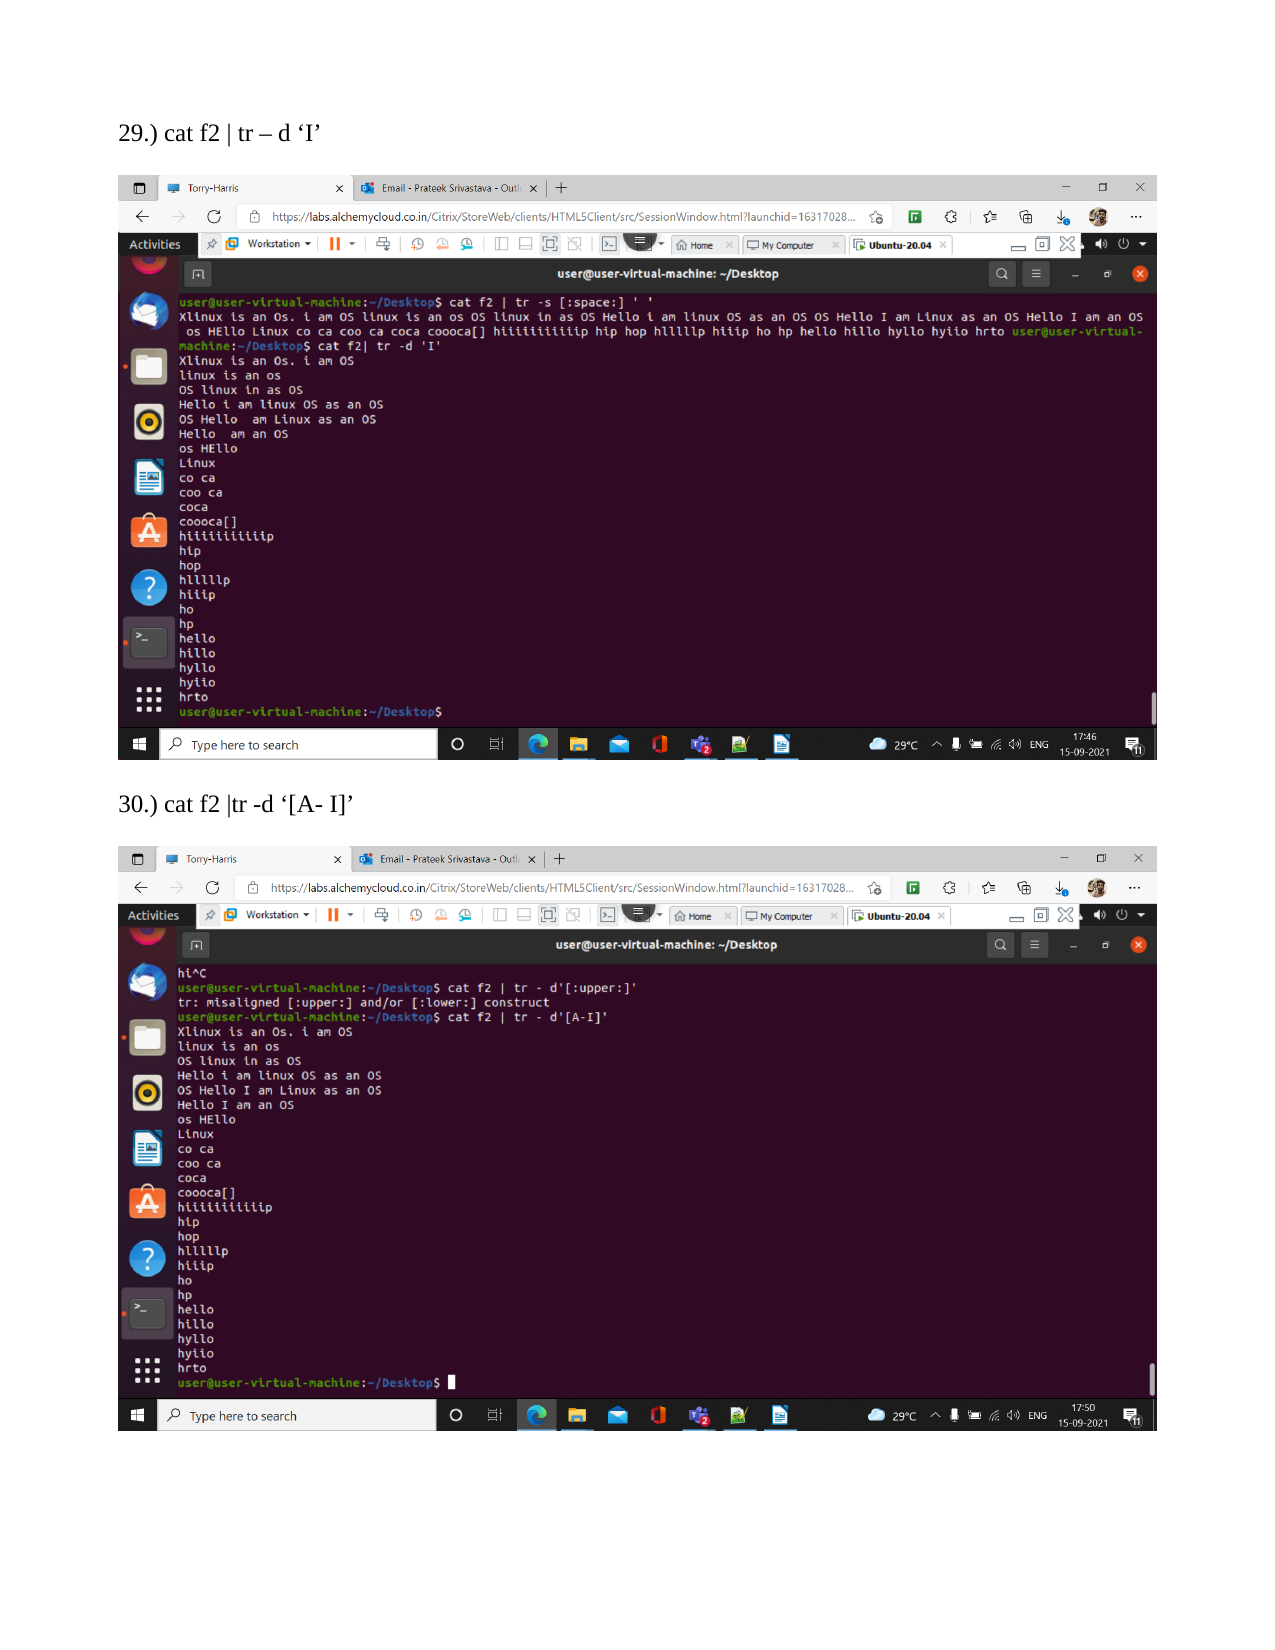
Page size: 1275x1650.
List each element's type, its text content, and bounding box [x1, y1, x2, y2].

picture [118, 175, 1157, 760]
text 30.) cat f2 |tr -d ‘[A- I]’ [118, 789, 1157, 817]
picture [118, 846, 1157, 1431]
text 29.) cat f2 | tr – d ‘I’ [118, 118, 1157, 147]
